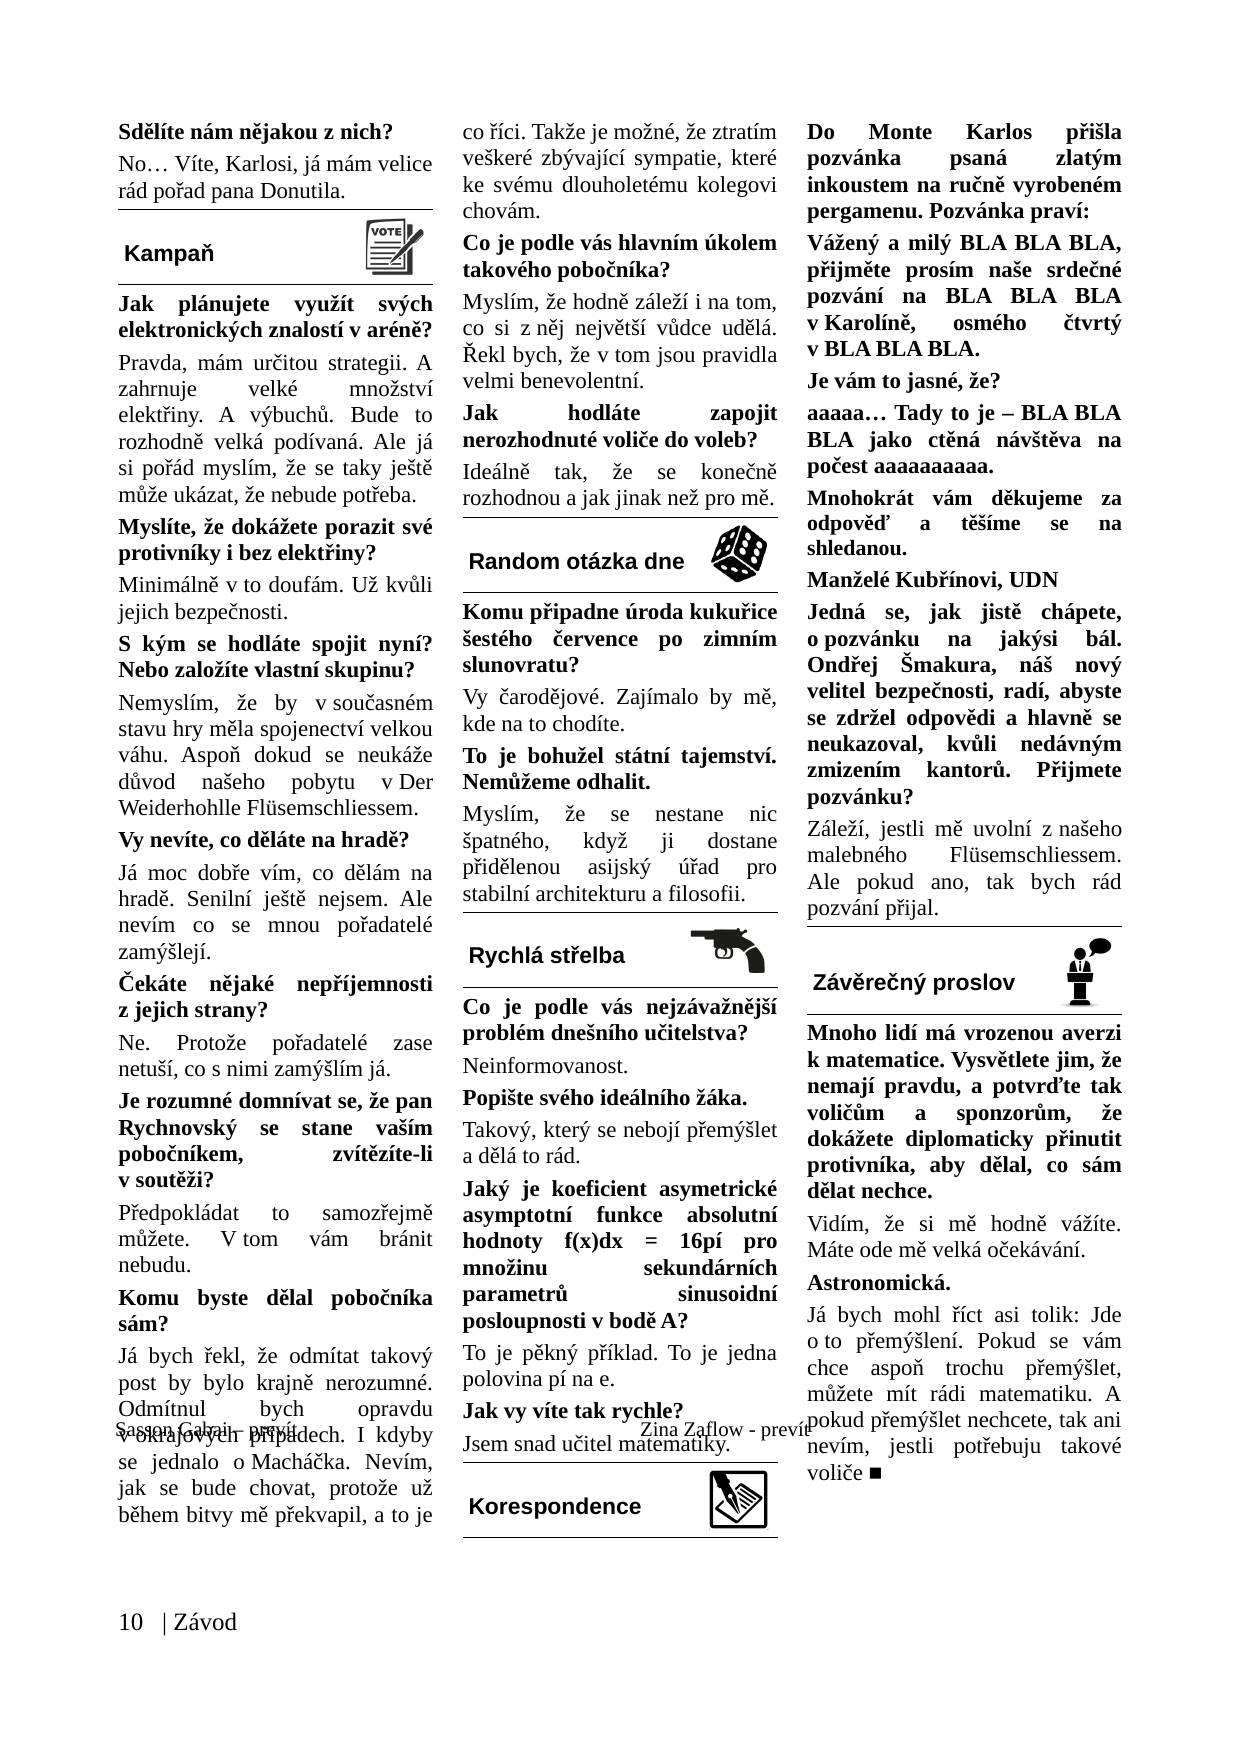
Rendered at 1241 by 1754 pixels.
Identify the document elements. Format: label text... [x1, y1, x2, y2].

text Komu připadne úroda kukuřice šestého července po zimním slunovratu? [462, 598, 777, 677]
text aaaaa… Tady to je – BLA BLA BLA jako ctěná návštěva na počest aaaaaaaaaa. [807, 399, 1122, 478]
table_header Rychlá střelba [463, 913, 777, 987]
picture [709, 1470, 769, 1530]
text Vážený a milý BLA BLA BLA, přijměte prosím naše srdečné pozvání na BLA BLA BLA v Karolíně, osmého čtvrtý v BLA BLA BLA. [807, 229, 1122, 361]
text Myslím, že hodně záleží i na tom, co si z něj největší vůdce udělá. Řekl bych, že v tom jsou pravidla velmi benevolentní. [462, 288, 777, 393]
text Vidím, že si mě hodně vážíte. Máte ode mě velká očekávání. [807, 1210, 1122, 1263]
text Manželé Kubřínovi, UDN [807, 566, 1122, 592]
text Jsem snad učitel matematiky. [462, 1430, 777, 1456]
text To je pěkný příklad. To je jedna polovina pí na e. [462, 1339, 777, 1392]
text Já moc dobře vím, co dělám na hradě. Senilní ještě nejsem. Ale nevím co se mnou pořadatelé zamýšlejí. [118, 859, 433, 964]
text Jak vy víte tak rychle? [462, 1398, 777, 1424]
table_header Random otázka dne [463, 518, 777, 592]
text Popište svého ideálního žáka. [462, 1084, 777, 1110]
text To je bohužel státní tajemství. Nemůžeme odhalit. [462, 742, 777, 794]
text No… Víte, Karlosi, já mám velice rád pořad pana Donutila. [118, 150, 433, 203]
text Jak plánujete využít svých elektronických znalostí v aréně? [118, 290, 433, 343]
text Nemyslím, že by v současném stavu hry měla spojenectví velkou váhu. Aspoň dokud se neukáže důvod našeho pobytu v Der Weiderhohlle Flüsemschliessem. [118, 689, 433, 821]
table_header Závěrečný proslov [807, 927, 1122, 1013]
text Záleží, jestli mě uvolní z našeho malebného Flüsemschliessem. Ale pokud ano, tak bych rád pozvání přijal. [807, 815, 1122, 921]
table_header Kampaň [118, 210, 433, 284]
text S kým se hodláte spojit nyní? Nebo založíte vlastní skupinu? [118, 630, 433, 683]
table_header Korespondence [463, 1463, 777, 1537]
picture [1057, 933, 1116, 1008]
text Vy čarodějové. Zajímalo by mě, kde na to chodíte. [462, 683, 777, 736]
text Takový, který se nebojí přemýšlet a dělá to rád. [462, 1116, 777, 1169]
text Myslíte, že dokážete porazit své protivníky i bez elektřiny? [118, 513, 433, 566]
text Je vám to jasné, že? [807, 367, 1122, 393]
text Mnohokrát vám děkujeme za odpověď a těšíme se na shledanou. [807, 484, 1122, 560]
text Pravda, mám určitou strategii. A zahrnuje velké množství elektřiny. A výbuchů. Bude to rozhodně velká podívaná. Ale já si pořád myslím, že se taky ještě může ukázat, že nebude potřeba. [118, 349, 433, 507]
text Komu byste dělal pobočníka sám? [118, 1284, 433, 1337]
picture [708, 525, 768, 584]
text Předpokládat to samozřejmě můžete. V tom vám bránit nebudu. [118, 1199, 433, 1278]
text Čekáte nějaké nepříjemnosti z jejich strany? [118, 970, 433, 1023]
text Ne. Protože pořadatelé zase netuší, co s nimi zamýšlím já. [118, 1029, 433, 1082]
text Minimálně v to doufám. Už kvůli jejich bezpečnosti. [118, 572, 433, 624]
text Myslím, že se nestane nic špatného, když ji dostane přidělenou asijský úřad pro stabilní architekturu a filosofii. [462, 801, 777, 906]
text Co je podle vás nejzávažnější problém dnešního učitelstva? [462, 993, 777, 1046]
text Jaký je koeficient asymetrické asymptotní funkce absolutní hodnoty f(x)dx = 16pí pro množinu sekundárních parametrů sinusoidní posloupnosti v bodě A? [462, 1175, 777, 1333]
text Vy nevíte, co děláte na hradě? [118, 827, 433, 853]
text Sdělíte nám nějakou z nich? [118, 118, 433, 144]
text Já bych řekl, že odmítat takový post by bylo krajně nerozumné. Odmítnul bych opravdu v okrajových případech. I kdyby se jednalo o Macháčka. Nevím, jak se bude chovat, protože už během bitvy mě překvapil, a to je co říci. Takže je možné, že ztratím veškeré zbývající sympatie, které ke svému dlouholetému kolegovi chovám. [462, 118, 777, 223]
text Do Monte Karlos přišla pozvánka psaná zlatým inkoustem na ručně vyrobeném pergamenu. Pozvánka praví: [807, 118, 1122, 223]
text Já bych mohl říct asi tolik: Jde o to přemýšlení. Pokud se vám chce aspoň trochu přemýšlet, můžete mít rádi matematiku. A pokud přemýšlet nechcete, tak ani nevím, jestli potřebuju takové voliče ■ [807, 1301, 1122, 1485]
picture [364, 216, 424, 276]
text Ideálně tak, že se konečně rozhodnou a jak jinak než pro mě. [462, 458, 777, 511]
text Neinformovanost. [462, 1052, 777, 1078]
text Jak hodláte zapojit nerozhodnuté voliče do voleb? [462, 399, 777, 452]
text Co je podle vás hlavním úkolem takového pobočníka? [462, 229, 777, 282]
text Já bych řekl, že odmítat takový post by bylo krajně nerozumné. Odmítnul bych opravdu v okrajových případech. I kdyby se jednalo o Macháčka. Nevím, jak se bude chovat, protože už během bitvy mě překvapil, a to je co říci. Takže je možné, že ztratím veškeré zbývající sympatie, které ke svému dlouholetému kolegovi chovám. [118, 1342, 433, 1527]
text Jedná se, jak jistě chápete, o pozvánku na jakýsi bál. Ondřej Šmakura, náš nový velitel bezpečnosti, radí, abyste se zdržel odpovědi a hlavně se neukazoval, kvůli nedávným zmizením kantorů. Přijmete pozvánku? [807, 598, 1122, 809]
picture [690, 928, 765, 973]
text Astronomická. [807, 1268, 1122, 1295]
text Mnoho lidí má vrozenou averzi k matematice. Vysvětlete jim, že nemají pravdu, a potvrďte tak voličům a sponzorům, že dokážete diplomaticky přinutit protivníka, aby dělal, co sám dělat nechce. [807, 1019, 1122, 1204]
text Je rozumné domnívat se, že pan Rychnovský se stane vaším pobočníkem, zvítězíte-li v soutěži? [118, 1087, 433, 1193]
